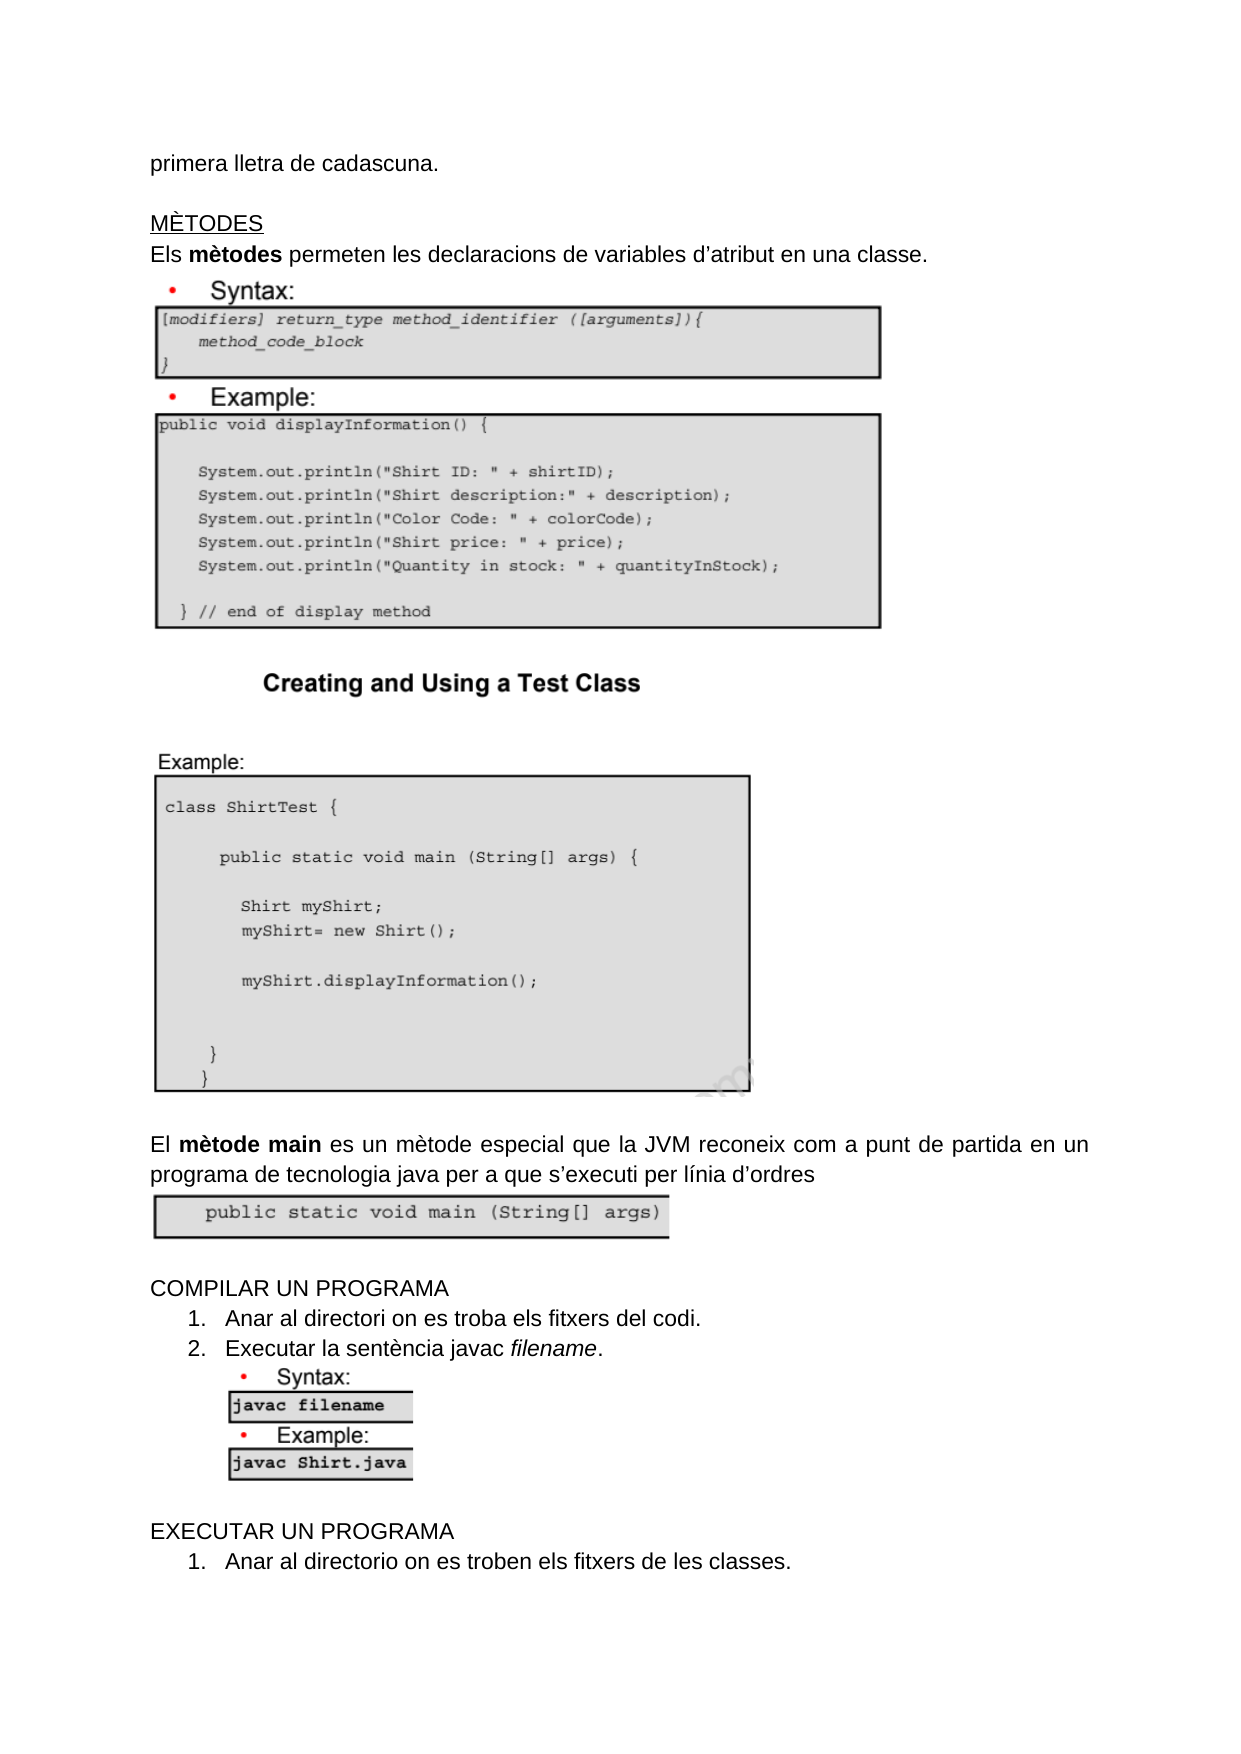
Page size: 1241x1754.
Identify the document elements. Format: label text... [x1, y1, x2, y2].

picture [150, 668, 754, 1097]
text MÈTODES [150, 210, 1090, 237]
picture [150, 270, 888, 635]
list Anar al directorio on es troben els fitxers de les classes. [187, 1548, 1090, 1574]
picture [150, 1191, 670, 1241]
text Els mètodes permeten les declaracions de variables d’atribut en una classe. [150, 241, 1090, 267]
picture [225, 1365, 414, 1484]
text COMPILAR UN PROGRAMA [150, 1275, 1090, 1301]
text EXECUTAR UN PROGRAMA [150, 1518, 1090, 1544]
text El mètode main es un mètode especial que la JVM reconeix com a punt de partida en un programa de tecnologia java per a que s’executi per línia d’ordres [150, 1131, 1090, 1187]
list Anar al directori on es troba els fitxers del codi. [187, 1305, 1090, 1332]
list Executar la sentència javac filename. [187, 1335, 1090, 1362]
text primera lletra de cadascuna. [150, 150, 1090, 176]
